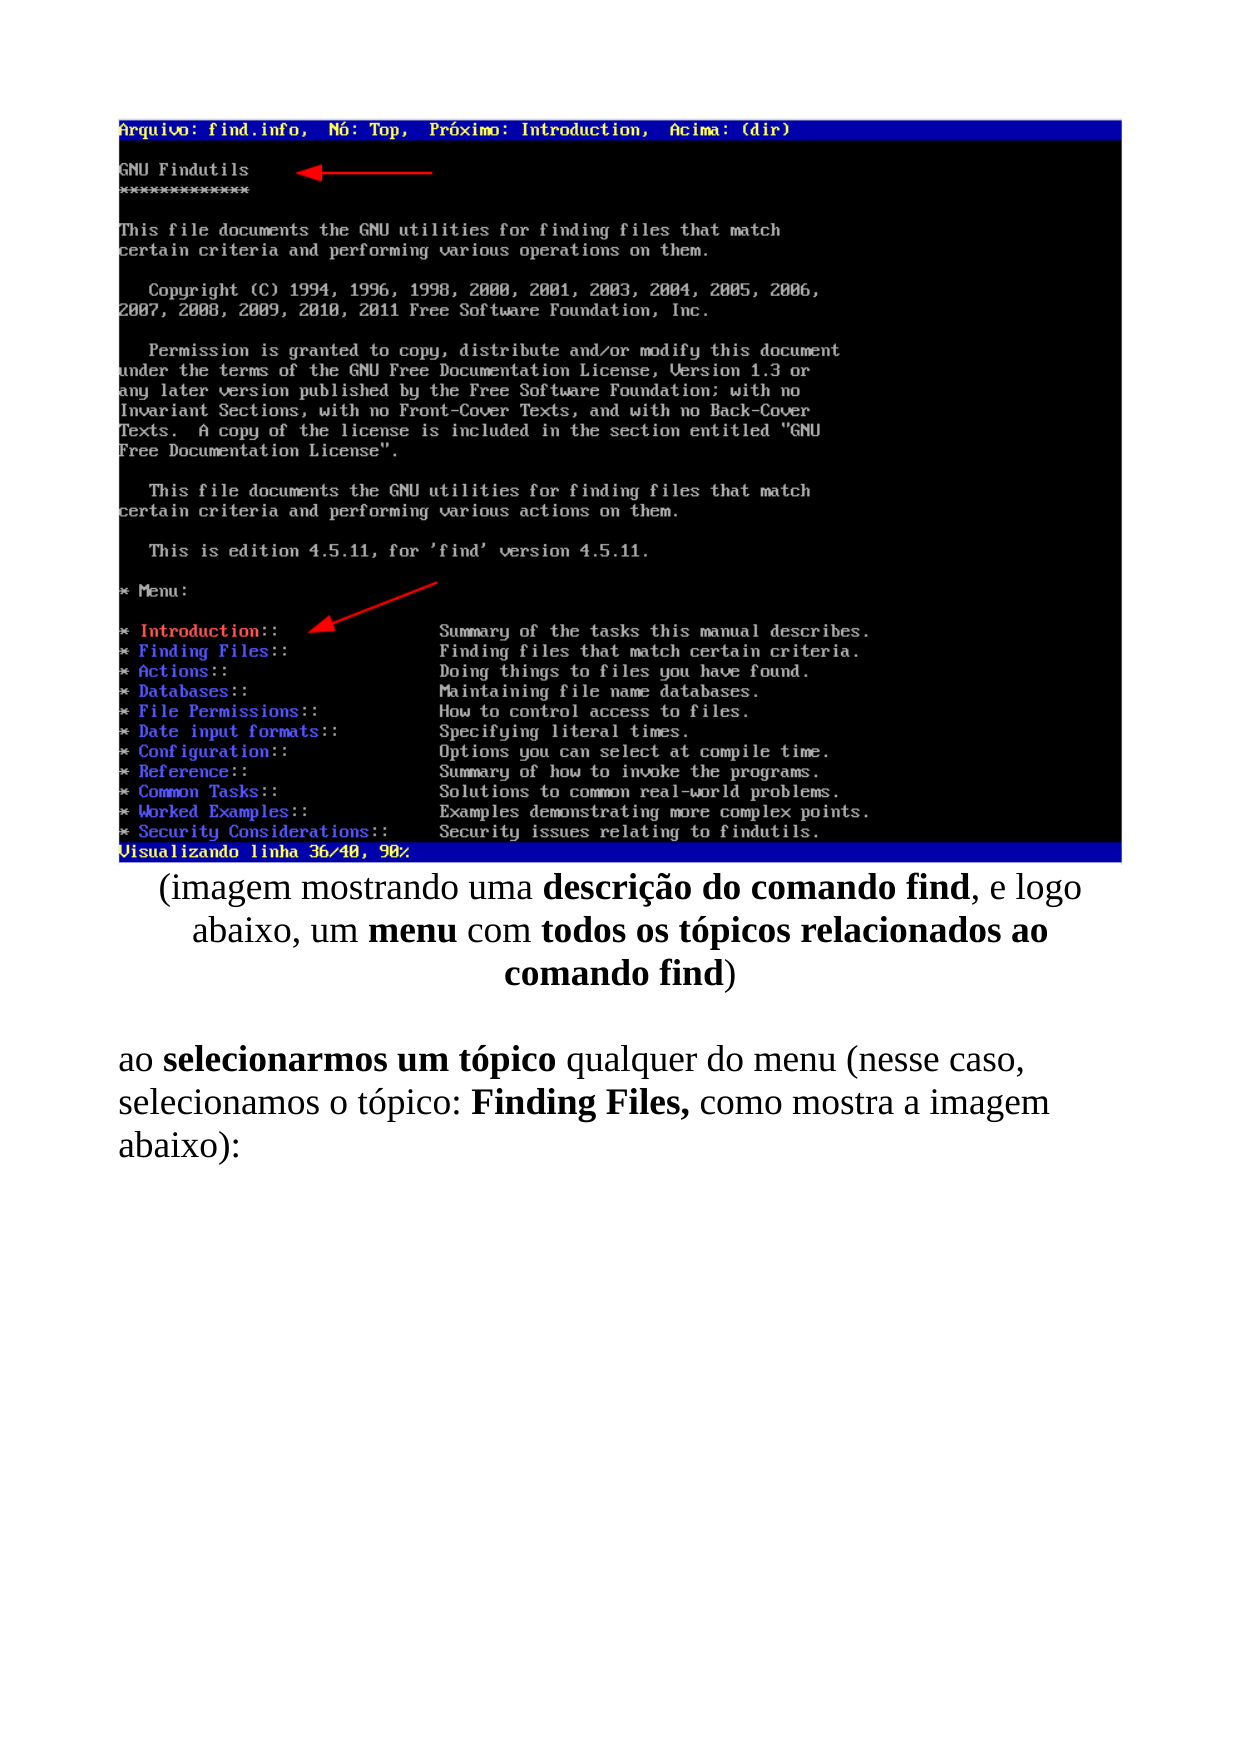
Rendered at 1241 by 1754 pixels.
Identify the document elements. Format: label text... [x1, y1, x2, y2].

text (imagem mostrando uma descrição do comando find, e logo abaixo, um menu com todos os tópicos relacionados ao comando find) [118, 865, 1122, 993]
text ao selecionarmos um tópico qualquer do menu (nesse caso, selecionamos o tópico: Finding Files, como mostra a imagem abaixo): [118, 1037, 1122, 1166]
picture [118, 118, 1123, 865]
